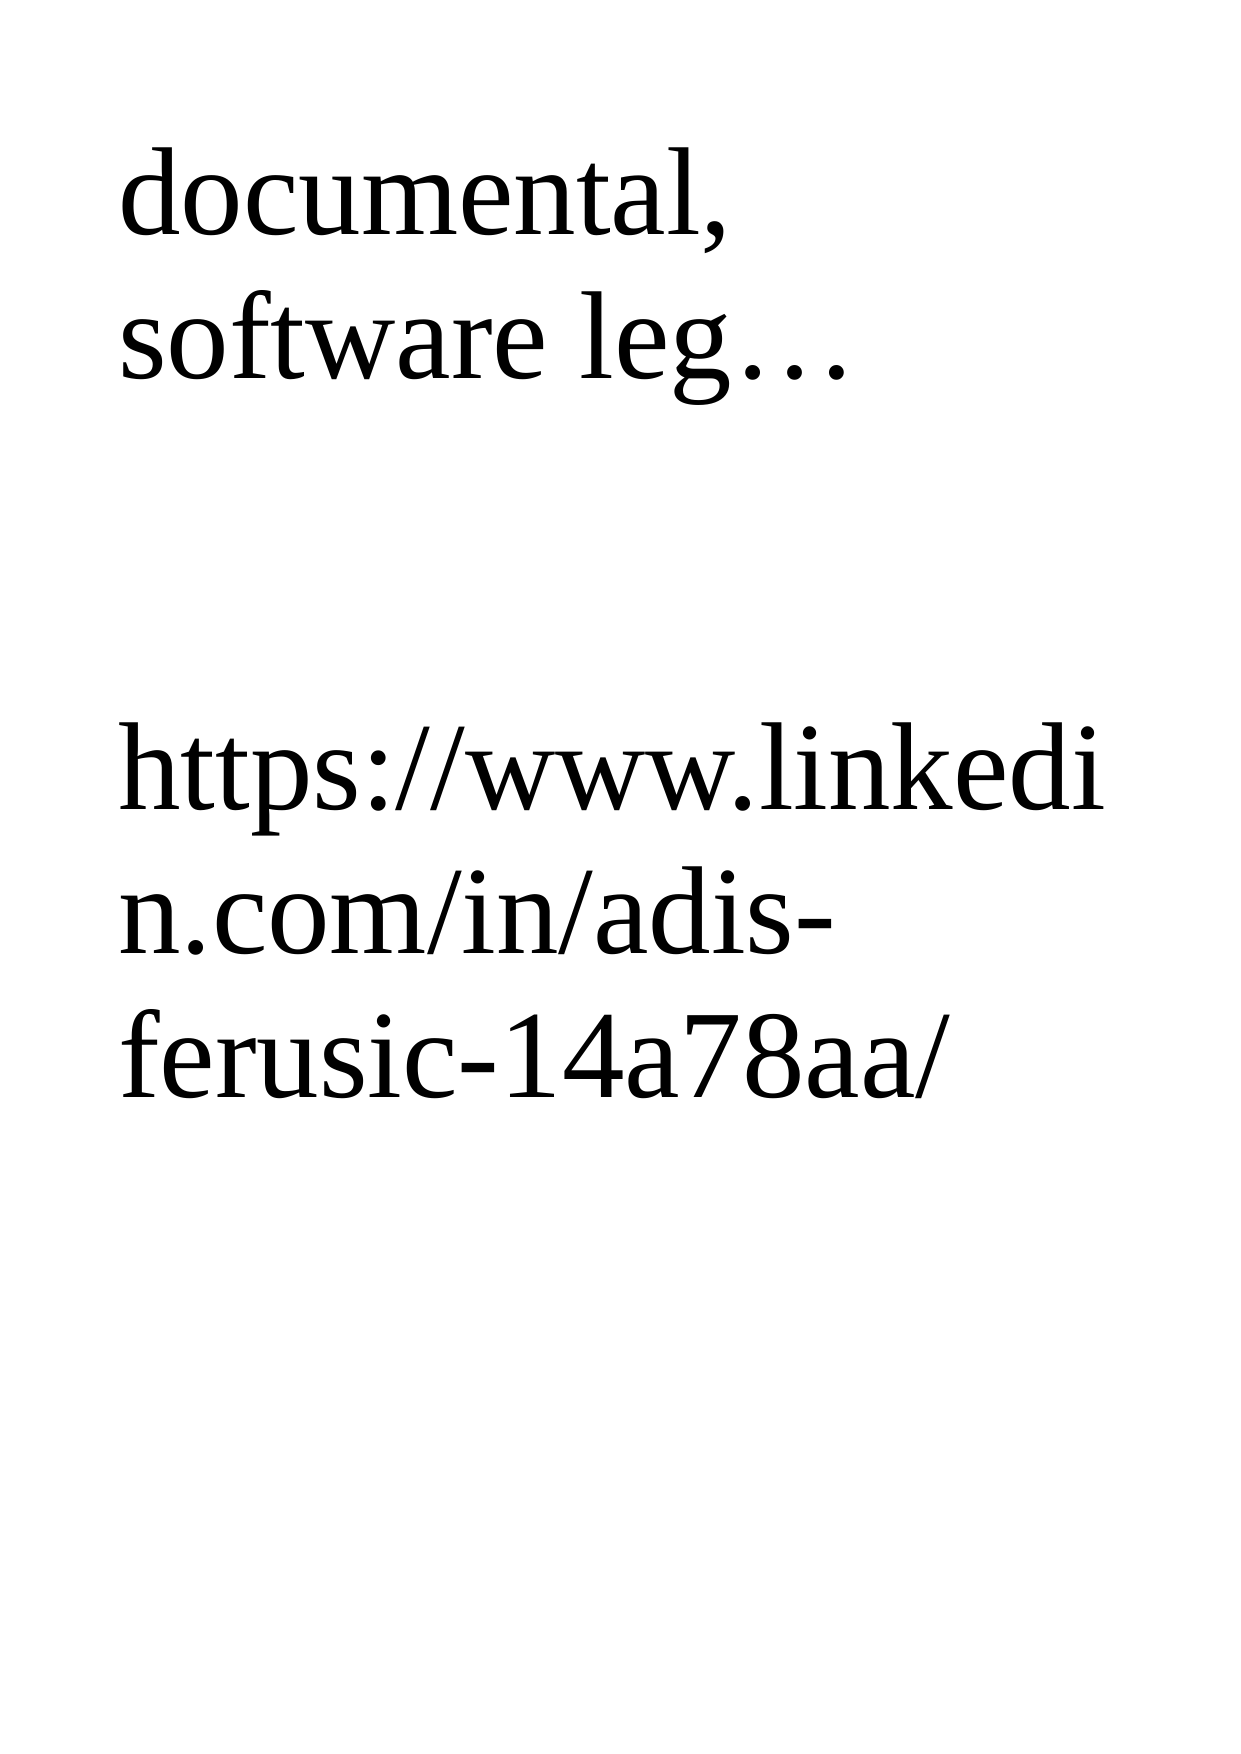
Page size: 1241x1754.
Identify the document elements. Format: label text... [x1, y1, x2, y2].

text https://www.linkedin.com/in/adis-ferusic-14a78aa/ [118, 549, 1122, 1124]
text documental, software leg… [118, 118, 1122, 406]
